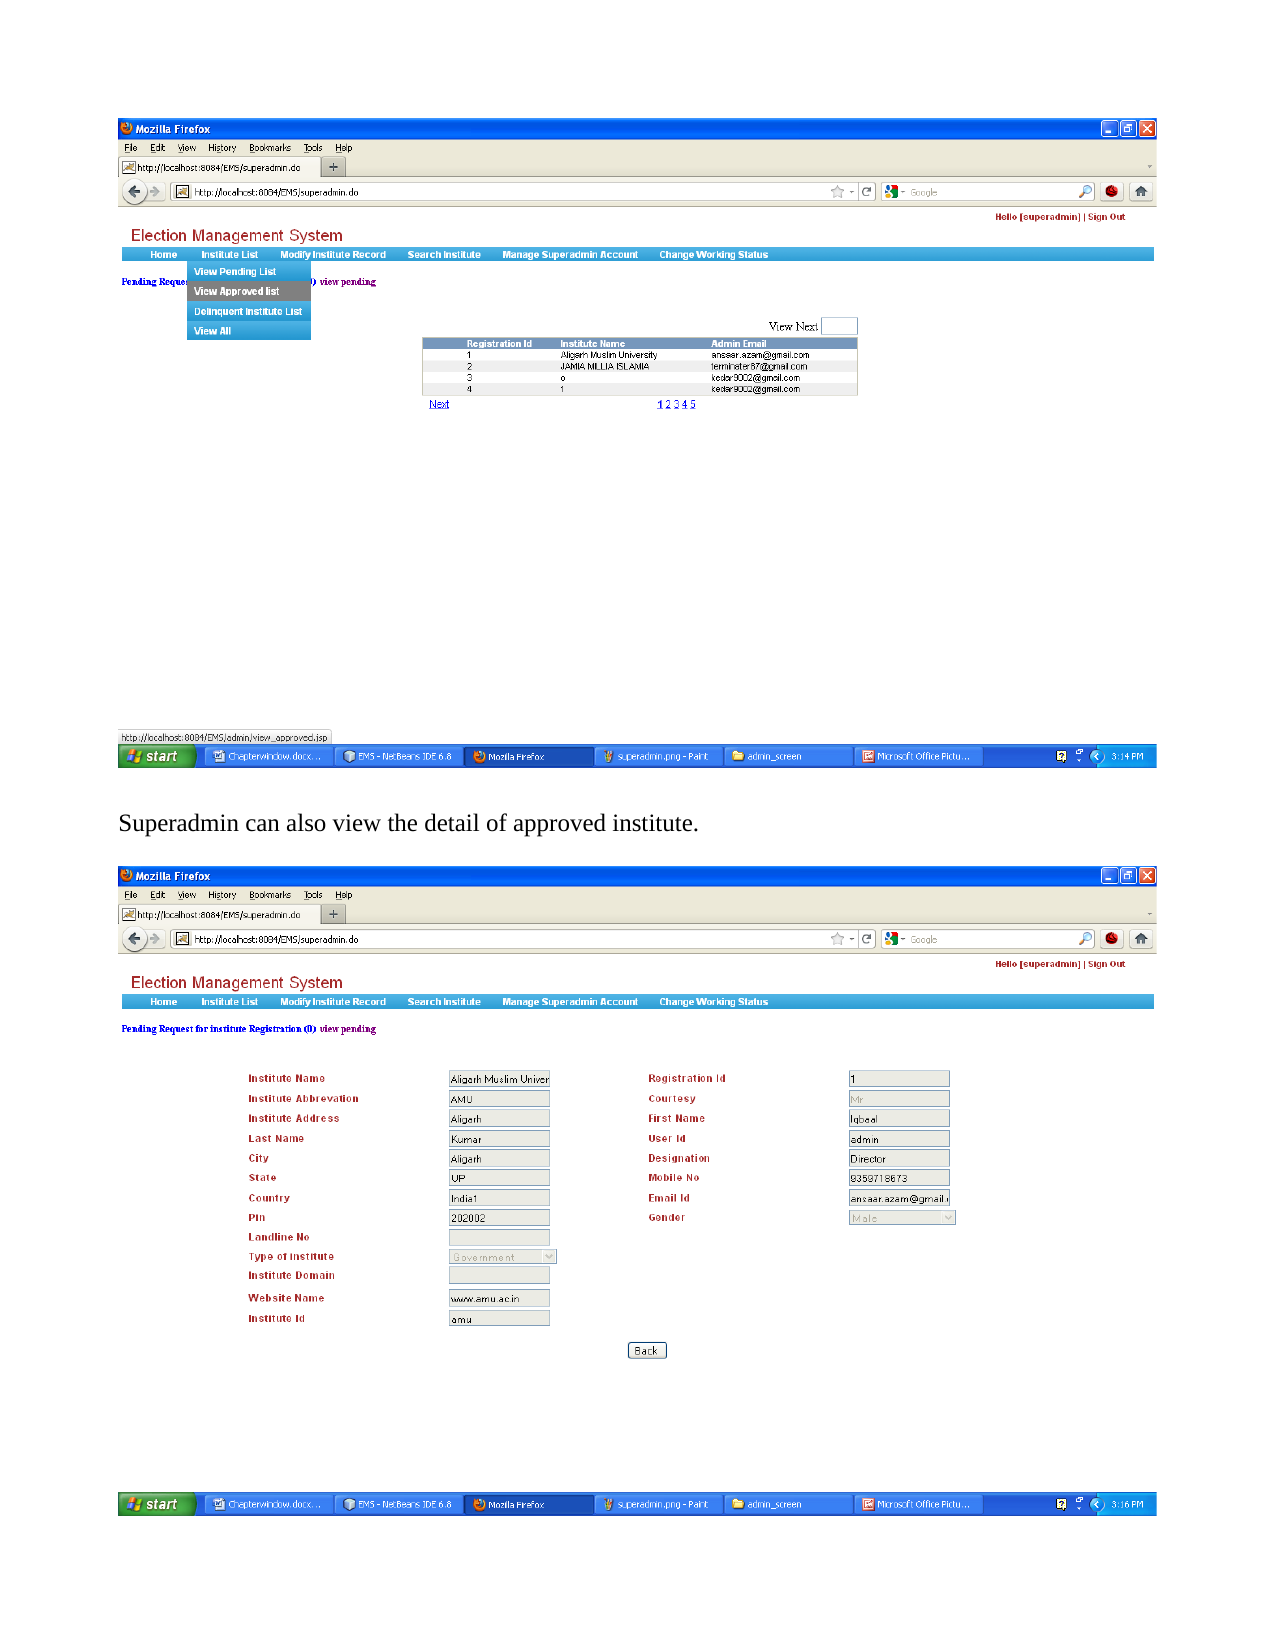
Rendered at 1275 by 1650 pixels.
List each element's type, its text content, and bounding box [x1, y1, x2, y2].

picture [118, 866, 1157, 1516]
text Superadmin can also view the detail of approved institute. [118, 808, 1157, 837]
picture [118, 118, 1157, 768]
